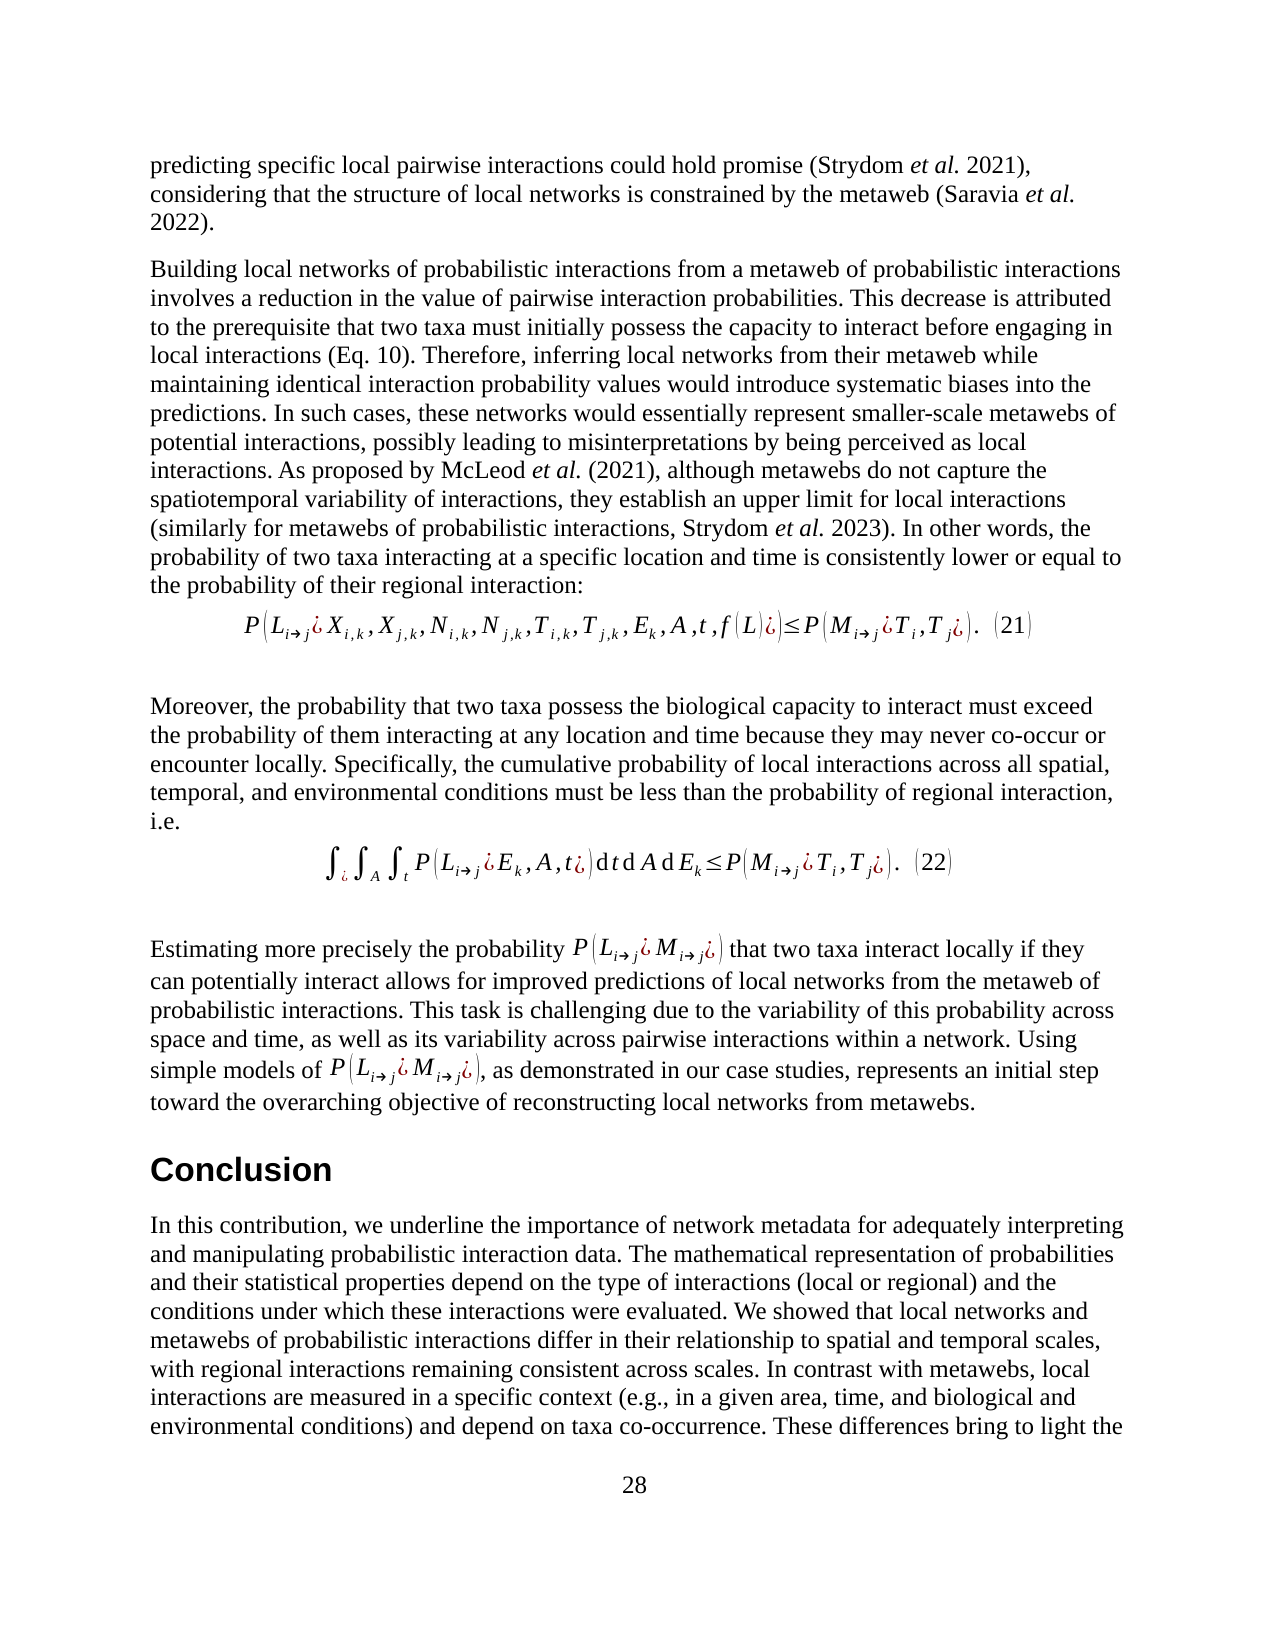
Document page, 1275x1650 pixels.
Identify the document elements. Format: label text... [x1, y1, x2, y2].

text Estimating more precisely the probability that two taxa interact locally if they can potentially interact allows for improved predictions of local networks from the metaweb of probabilistic interactions. This task is challenging due to the variability of this probability across space and time, as well as its variability across pairwise interactions within a network. Using simple models of , as demonstrated in our case studies, represents an initial step toward the overarching objective of reconstructing local networks from metawebs. [150, 932, 1125, 1116]
text predicting specific local pairwise interactions could hold promise (Strydom et al. 2021), considering that the structure of local networks is constrained by the metaweb (Saravia et al. 2022). [150, 150, 1125, 236]
subtitle Conclusion [150, 1150, 1125, 1188]
text Moreover, the probability that two taxa possess the biological capacity to interact must exceed the probability of them interacting at any location and time because they may never co-occur or encounter locally. Specifically, the cumulative probability of local interactions across all spatial, temporal, and environmental conditions must be less than the probability of regional interaction, i.e. [150, 691, 1125, 835]
text Building local networks of probabilistic interactions from a metaweb of probabilistic interactions involves a reduction in the value of pairwise interaction probabilities. This decrease is attributed to the prerequisite that two taxa must initially possess the capacity to interact before engaging in local interactions (Eq. 10). Therefore, inferring local networks from their metaweb while maintaining identical interaction probability values would introduce systematic biases into the predictions. In such cases, these networks would essentially represent smaller-scale metawebs of potential interactions, possibly leading to misinterpretations by being perceived as local interactions. As proposed by McLeod et al. (2021), although metawebs do not capture the spatiotemporal variability of interactions, they establish an upper limit for local interactions (similarly for metawebs of probabilistic interactions, Strydom et al. 2023). In other words, the probability of two taxa interacting at a specific location and time is consistently lower or equal to the probability of their regional interaction: [150, 254, 1125, 599]
text In this contribution, we underline the importance of network metadata for adequately interpreting and manipulating probabilistic interaction data. The mathematical representation of probabilities and their statistical properties depend on the type of interactions (local or regional) and the conditions under which these interactions were evaluated. We showed that local networks and metawebs of probabilistic interactions differ in their relationship to spatial and temporal scales, with regional interactions remaining consistent across scales. In contrast with metawebs, local interactions are measured in a specific context (e.g., in a given area, time, and biological and environmental conditions) and depend on taxa co-occurrence. These differences bring to light the [150, 1210, 1125, 1440]
